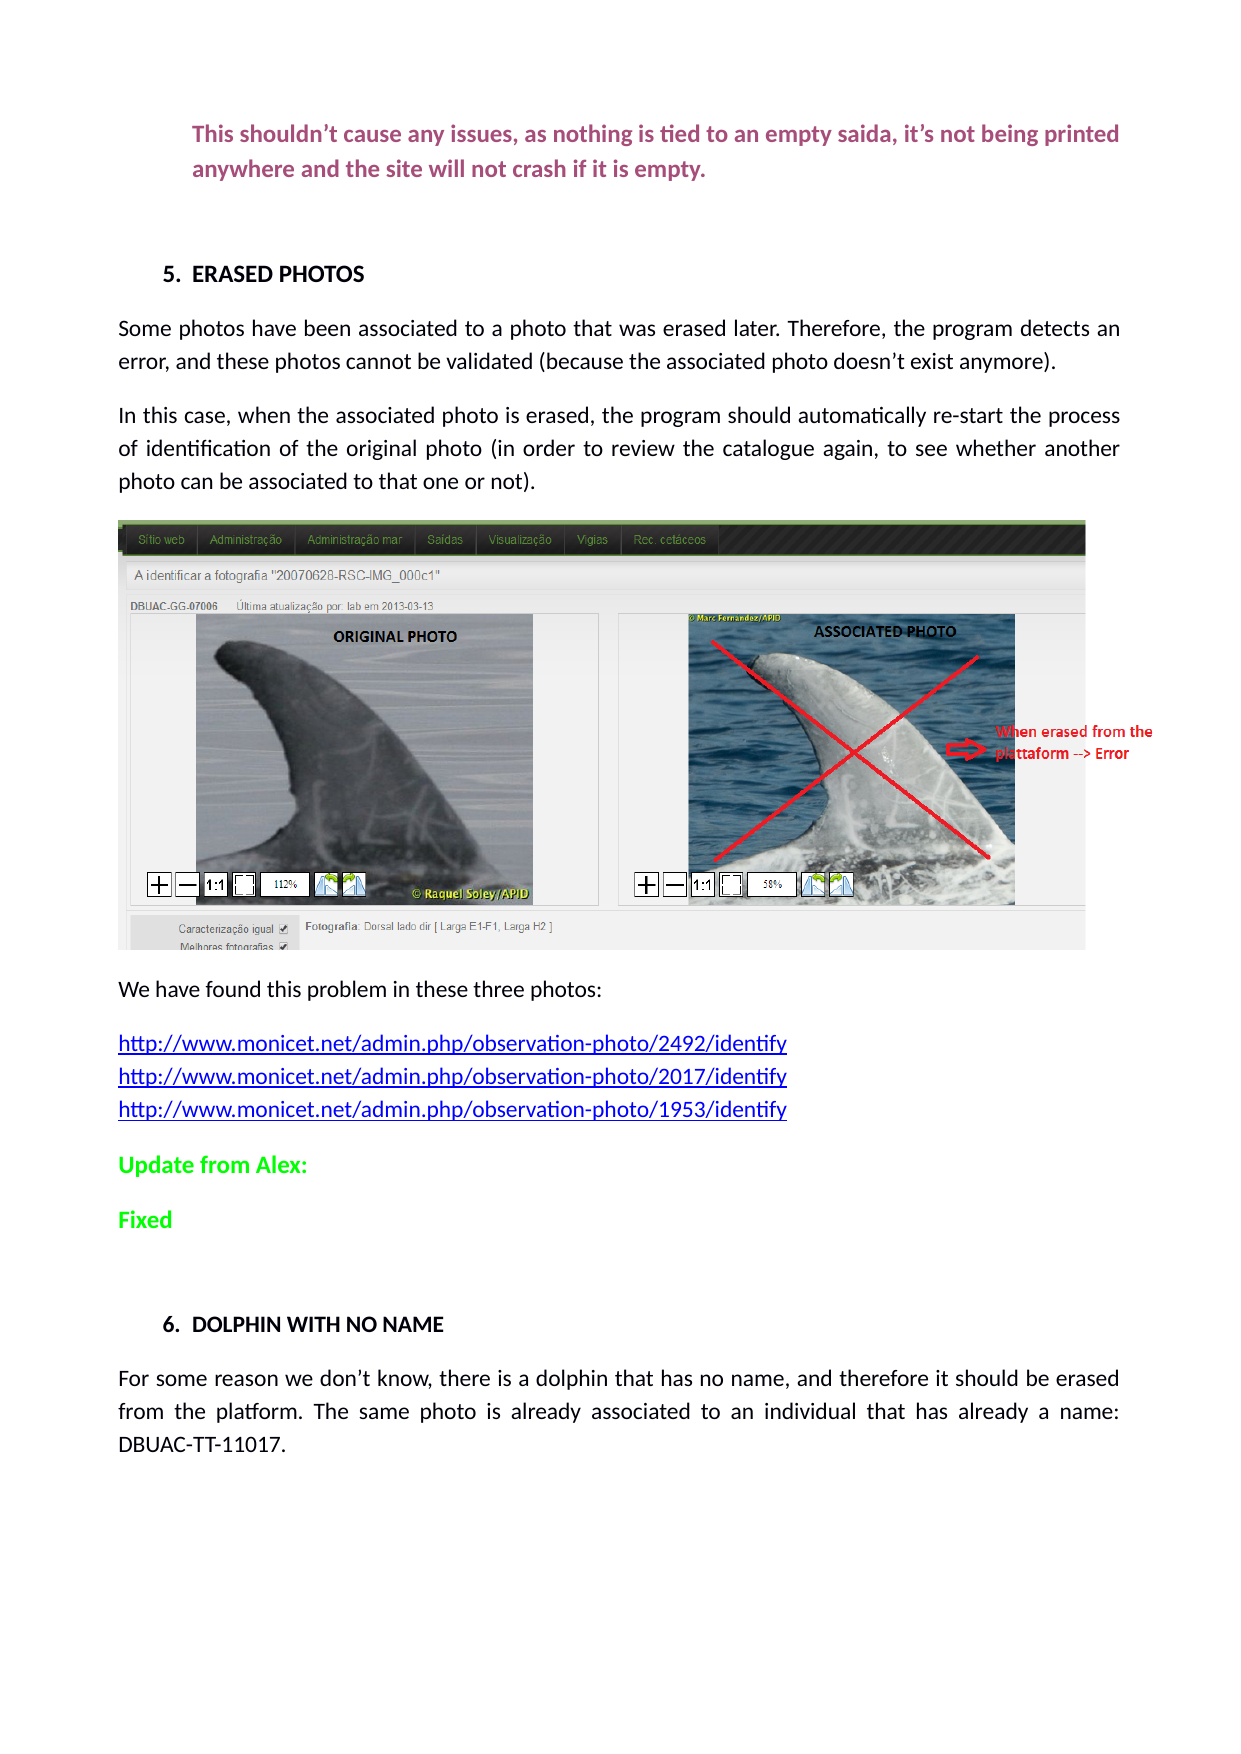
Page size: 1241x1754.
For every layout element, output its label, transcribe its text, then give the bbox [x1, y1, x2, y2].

list This shouldn’t cause any issues, as nothing is tied to an empty saida, it’s not being printed anywhere and the site will not crash if it is empty. [162, 118, 1122, 184]
text Fixed [118, 1205, 1122, 1235]
text Update from Alex: [118, 1149, 1122, 1179]
text In this case, when the associated photo is erased, the program should automatically re-start the process of identification of the original photo (in order to review the catalogue again, to see whether another photo can be associated to that one or not). [118, 401, 1122, 495]
picture [118, 520, 1172, 950]
list ERASED PHOTOS [162, 258, 1122, 288]
text For some reason we don’t know, there is a dolphin that has no name, and therefore it should be erased from the platform. The same photo is already associated to an individual that has already a name: DBUAC-TT-11017. [118, 1363, 1122, 1458]
list DOLPHIN WITH NO NAME [162, 1309, 1122, 1338]
text http://www.monicet.net/admin.php/observation-photo/2492/identify http://www.monicet.net/admin.php/observation-photo/2017/identify http://www.monicet.net/admin.php/observation-photo/1953/identify [118, 1029, 1122, 1124]
text Some photos have been associated to a photo that was erased later. Therefore, the program detects an error, and these photos cannot be validated (because the associated photo doesn’t exist anymore). [118, 314, 1122, 375]
text We have found this problem in these three photos: [118, 975, 1122, 1003]
